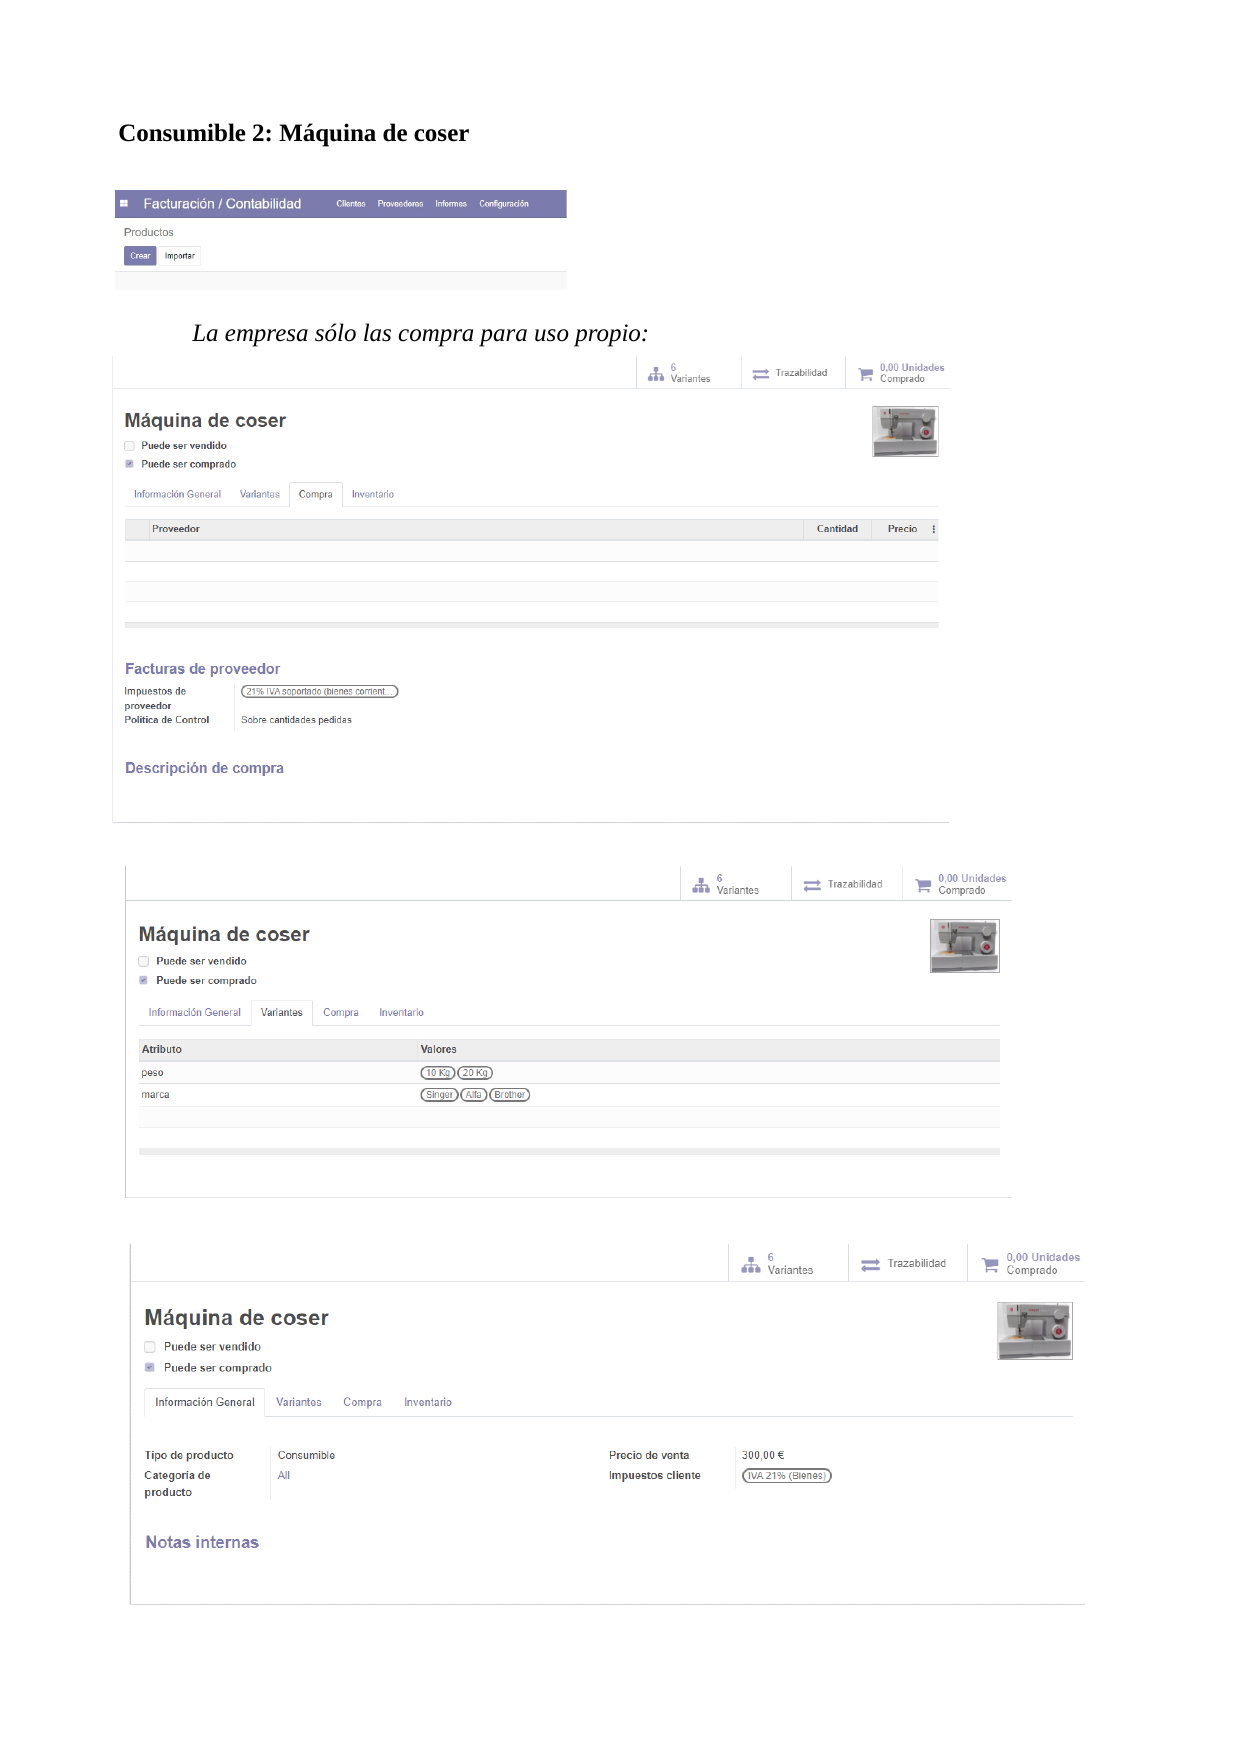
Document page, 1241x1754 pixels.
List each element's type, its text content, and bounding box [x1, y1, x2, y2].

picture [115, 190, 567, 290]
picture [129, 1244, 1086, 1605]
text La empresa sólo las compra para uso propio: [118, 318, 1122, 1227]
text Consumible 2: Máquina de coser [118, 118, 1122, 147]
picture [112, 356, 950, 823]
picture [125, 866, 1012, 1198]
